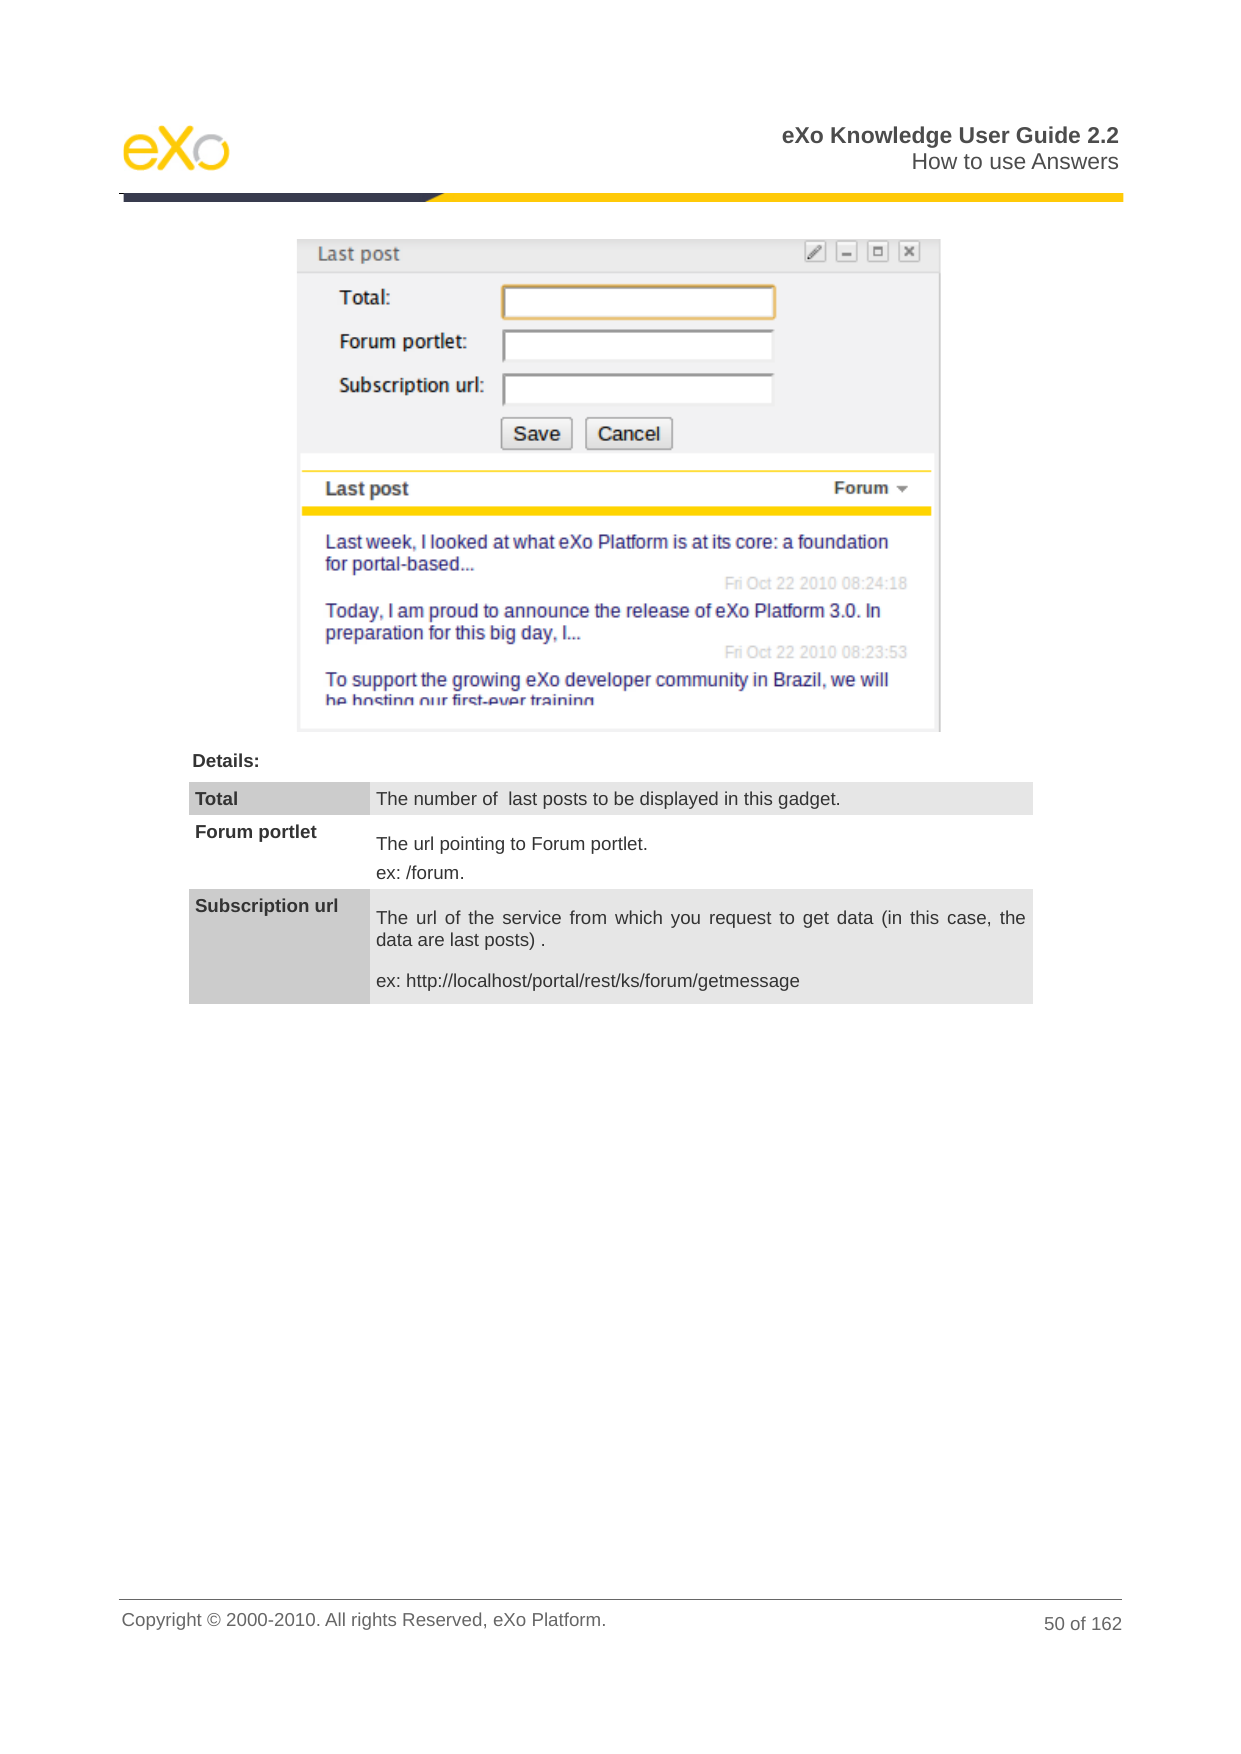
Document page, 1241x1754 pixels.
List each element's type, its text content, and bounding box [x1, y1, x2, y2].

table_header The number of last posts to be displayed in this gadget. [370, 782, 1033, 815]
picture [123, 193, 1124, 202]
picture [123, 125, 230, 171]
table_cell The url of the service from which you request to get data (in this case, the data are last posts) . ex: http://localhost/portal/rest/ks/forum/getmessage [370, 889, 1033, 1004]
table_header Total [189, 782, 370, 815]
table_cell Subscription url [189, 889, 370, 1004]
picture [296, 239, 944, 732]
table_cell Forum portlet [189, 815, 370, 889]
table_cell The url pointing to Forum portlet. ex: /forum. [370, 815, 1033, 889]
text Details: [118, 223, 1122, 772]
